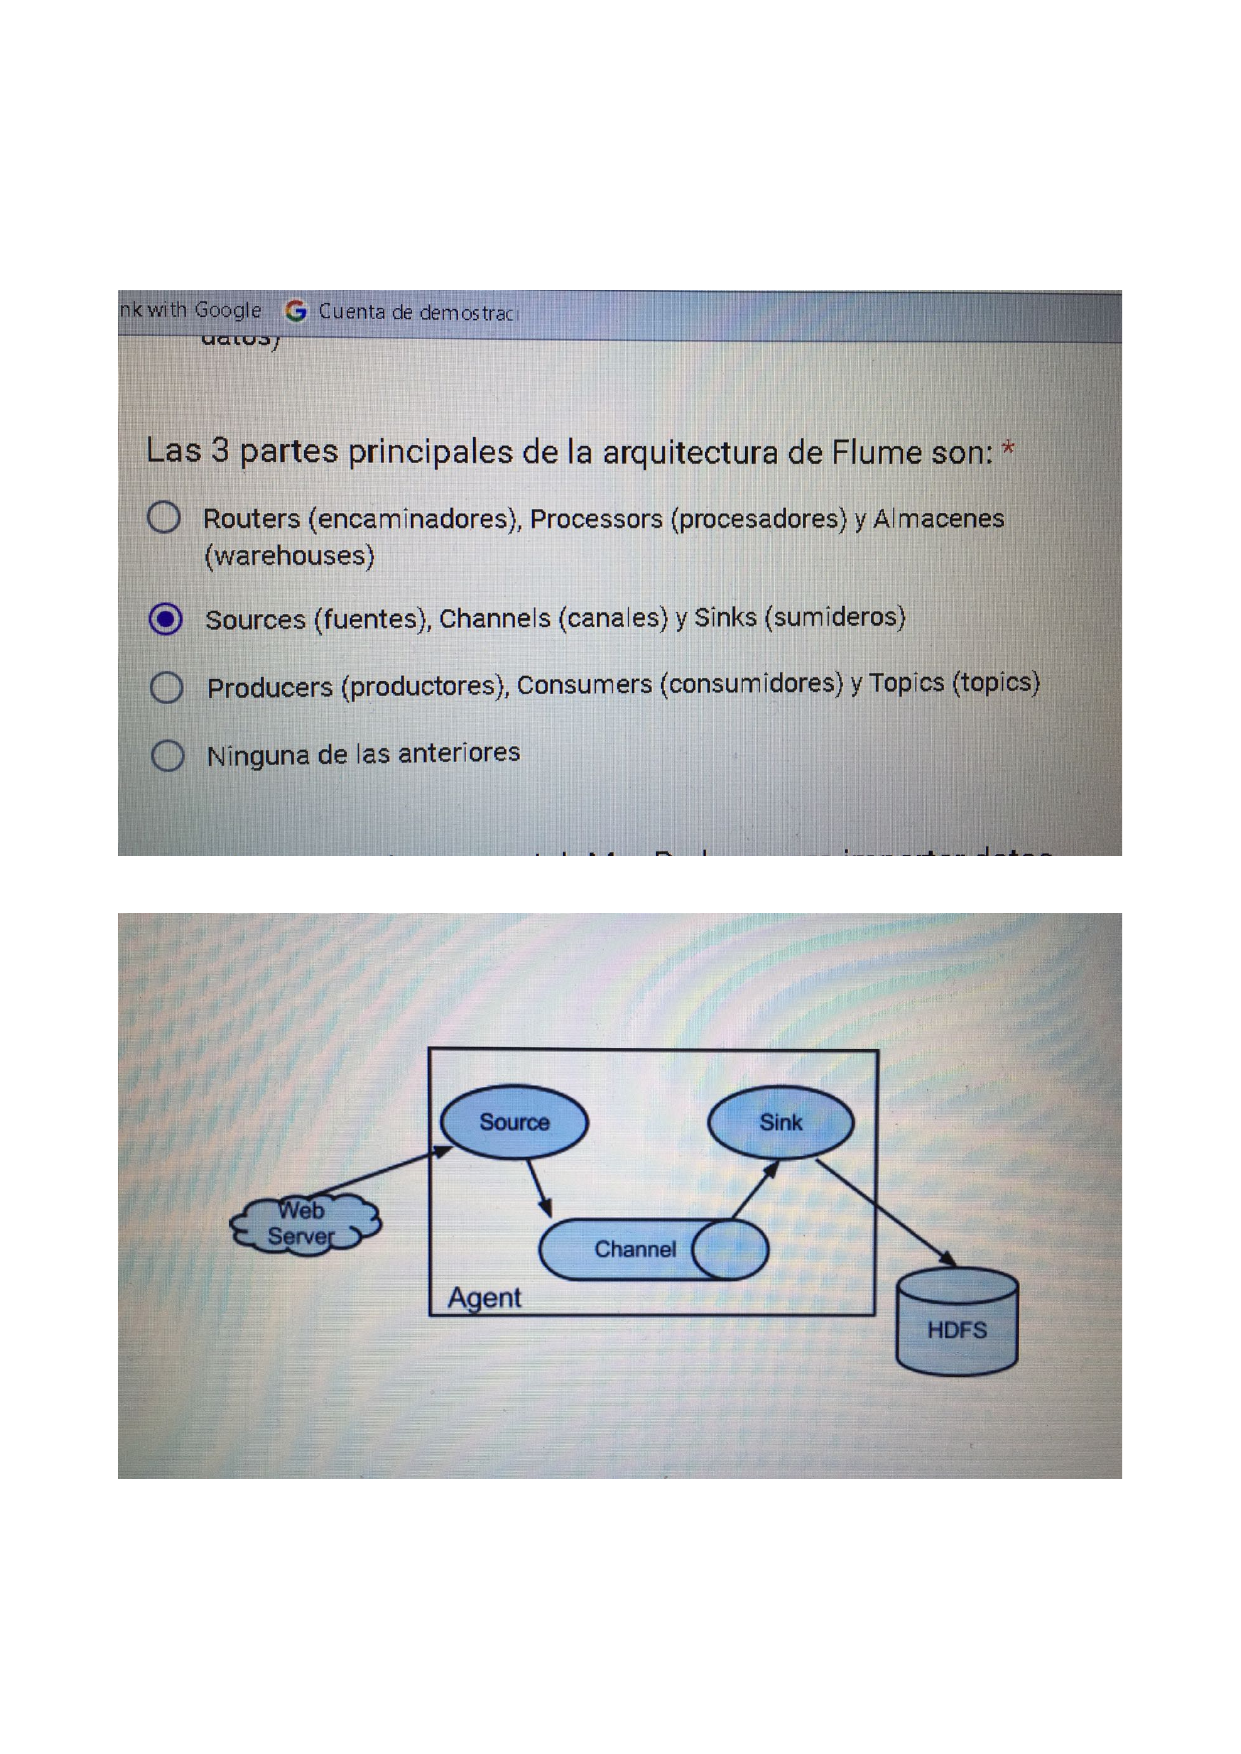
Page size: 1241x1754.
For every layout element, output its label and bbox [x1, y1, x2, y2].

picture [118, 913, 1123, 1479]
picture [118, 290, 1123, 856]
